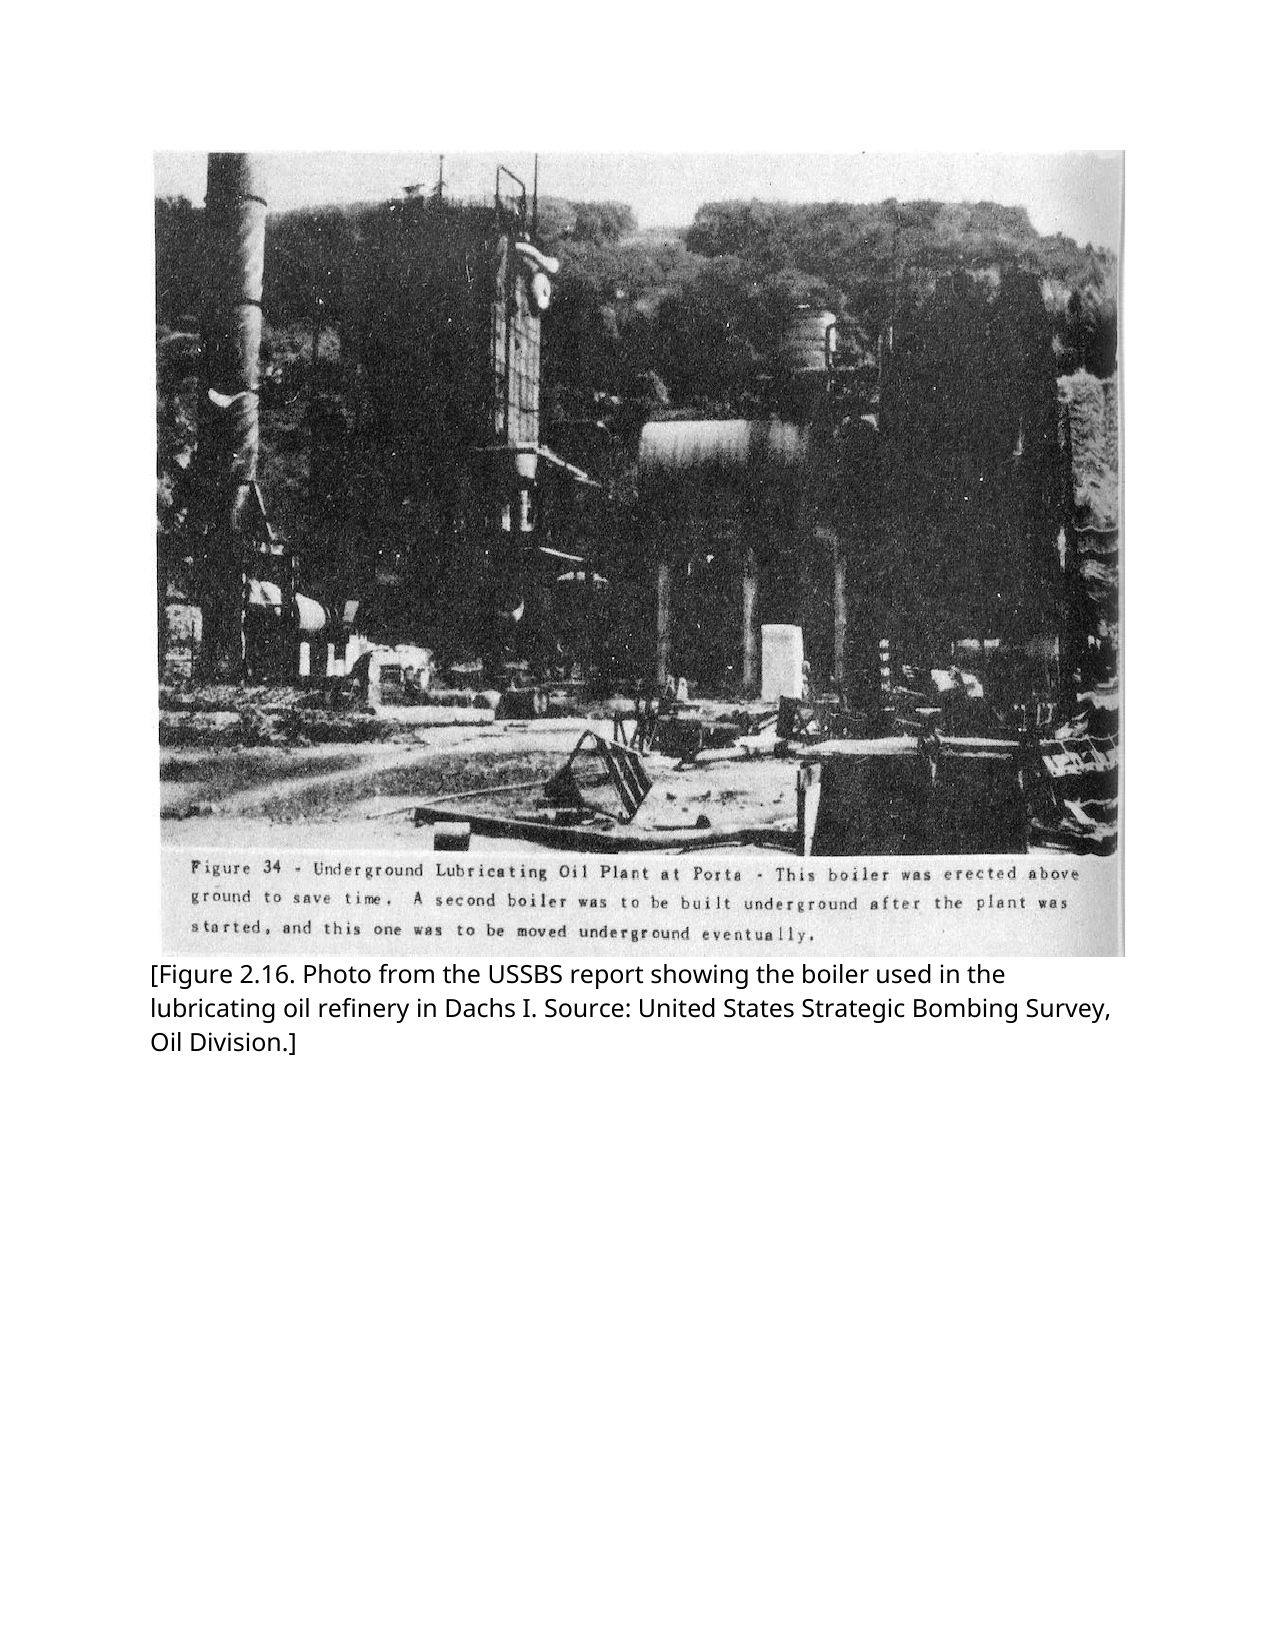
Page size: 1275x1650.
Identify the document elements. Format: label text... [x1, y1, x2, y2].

text [Figure 2.16. Photo from the USSBS report showing the boiler used in the lubricating oil refinery in Dachs I. Source: United States Strategic Bombing Survey, Oil Division.] [150, 957, 1125, 1058]
picture [150, 150, 1125, 957]
